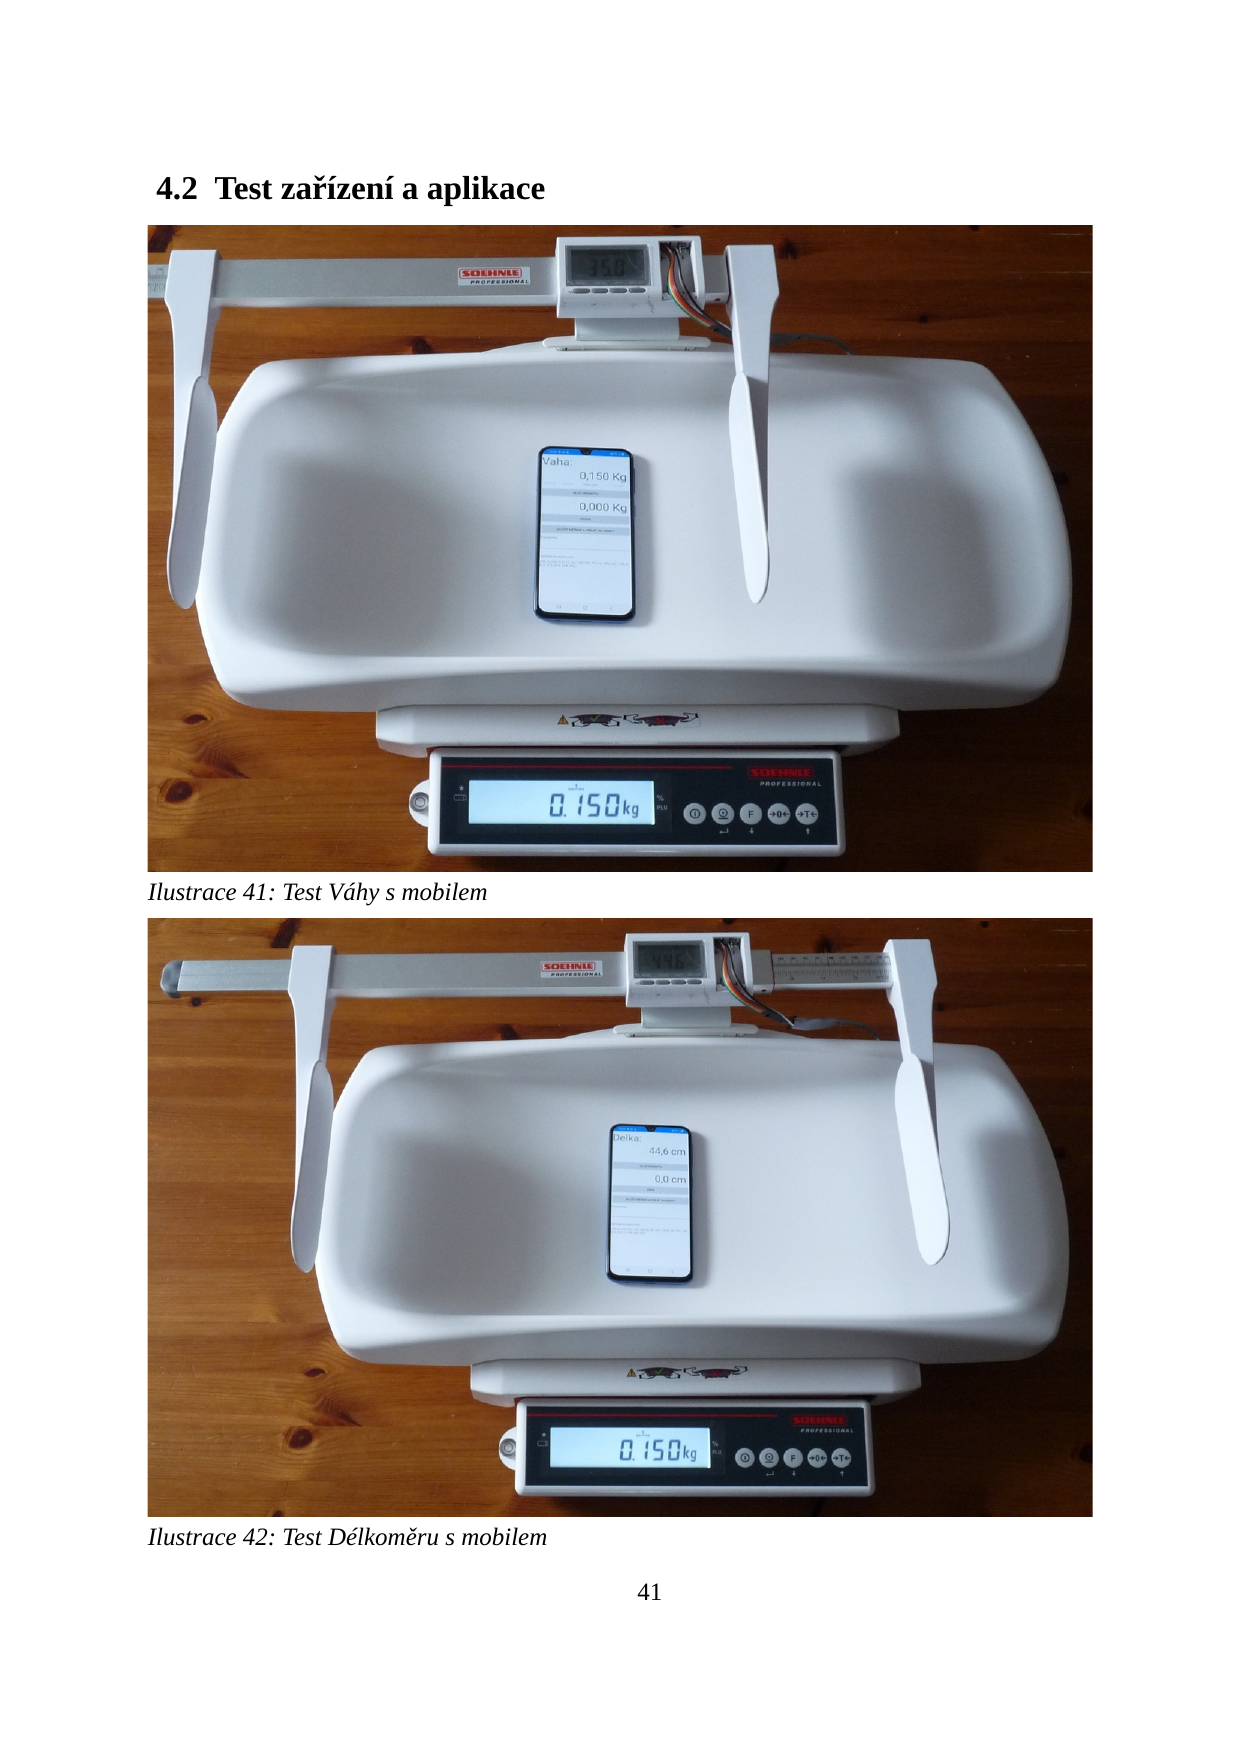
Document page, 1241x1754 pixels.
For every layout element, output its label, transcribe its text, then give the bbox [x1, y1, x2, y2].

list Ilustrace 41: Test Váhy s mobilem [148, 872, 1093, 906]
picture [147, 225, 1093, 872]
subtitle Test zařízení a aplikace [148, 168, 1093, 207]
subtitle [148, 213, 1093, 225]
text Ilustrace 42: Test Délkoměru s mobilem [148, 1517, 1093, 1551]
picture [147, 918, 1093, 1517]
